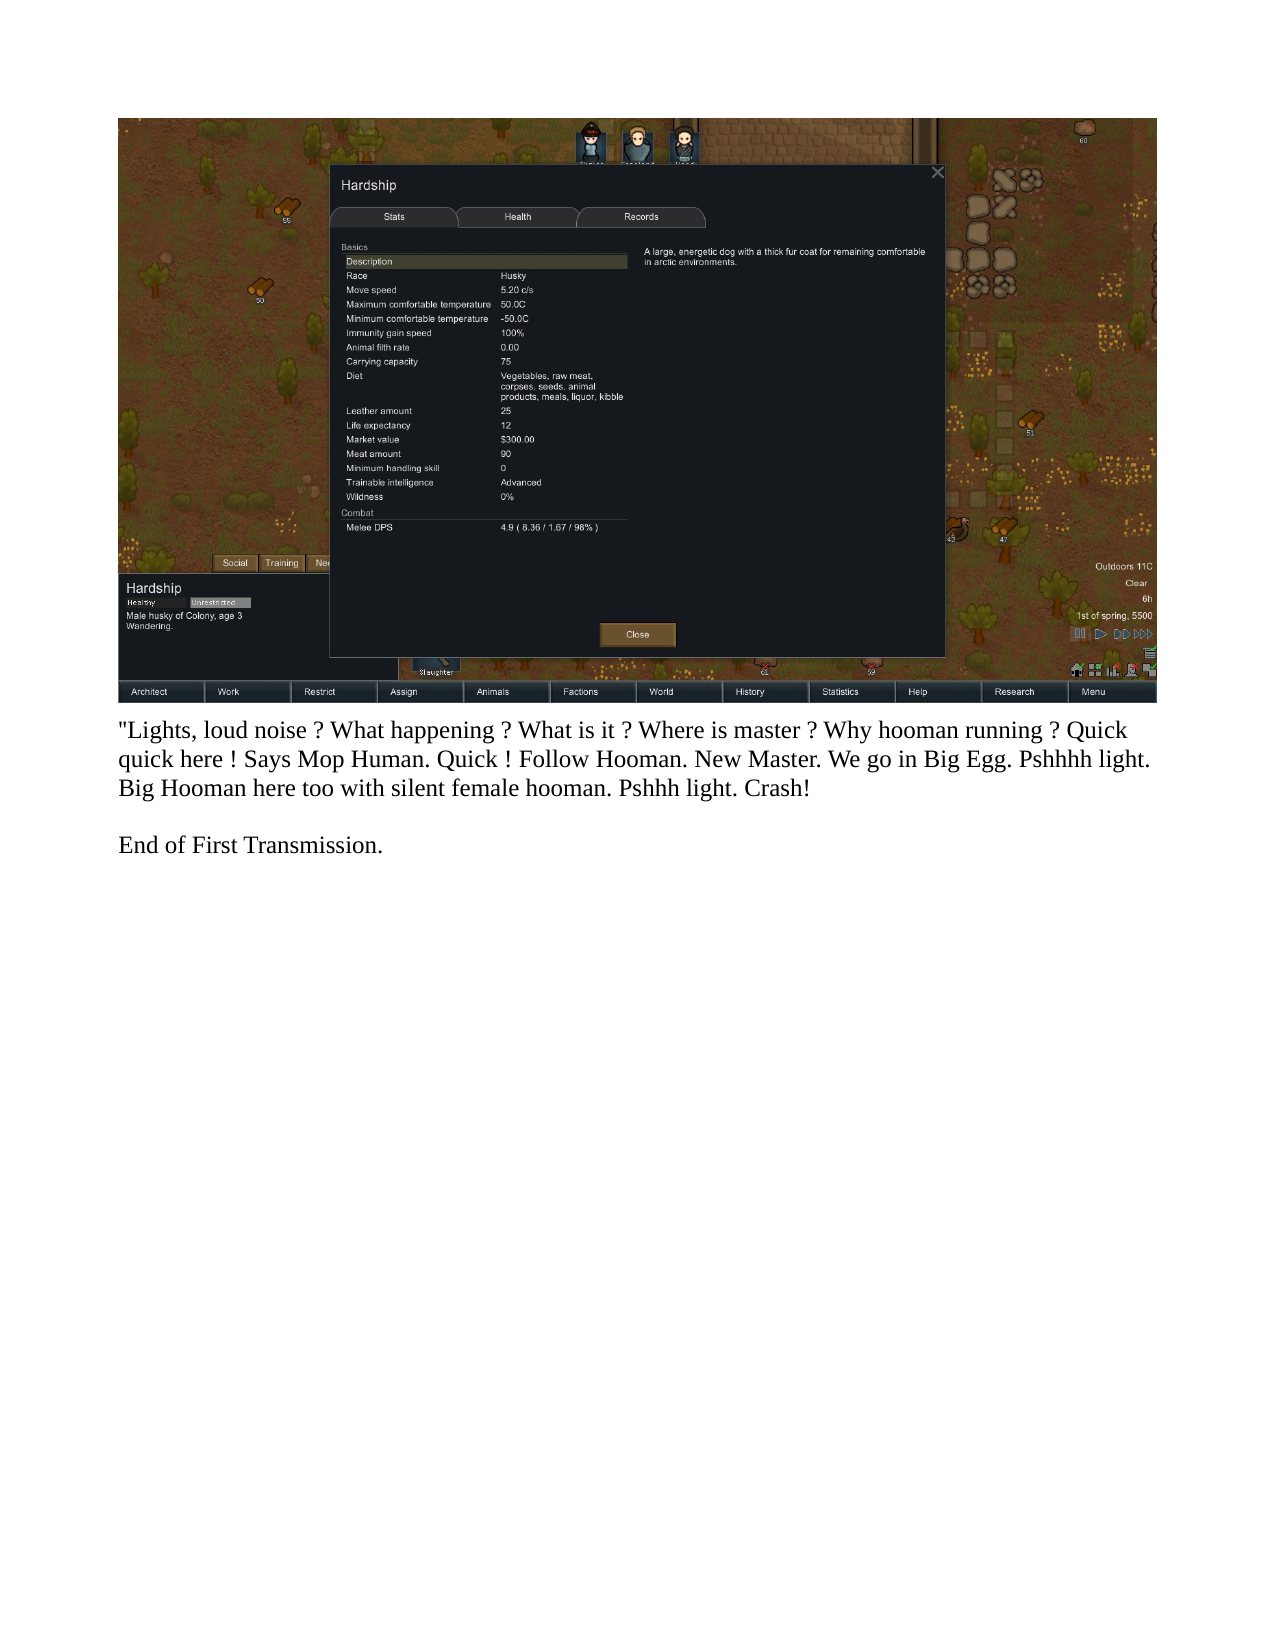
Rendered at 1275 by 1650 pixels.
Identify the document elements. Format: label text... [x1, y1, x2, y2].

text ''Lights, loud noise ? What happening ? What is it ? Where is master ? Why hooman running ? Quick quick here ! Says Mop Human. Quick ! Follow Hooman. New Master. We go in Big Egg. Pshhhh light. Big Hooman here too with silent female hooman. Pshhh light. Crash! [118, 716, 1157, 802]
picture [118, 118, 1157, 716]
text End of First Transmission. [118, 830, 1157, 859]
